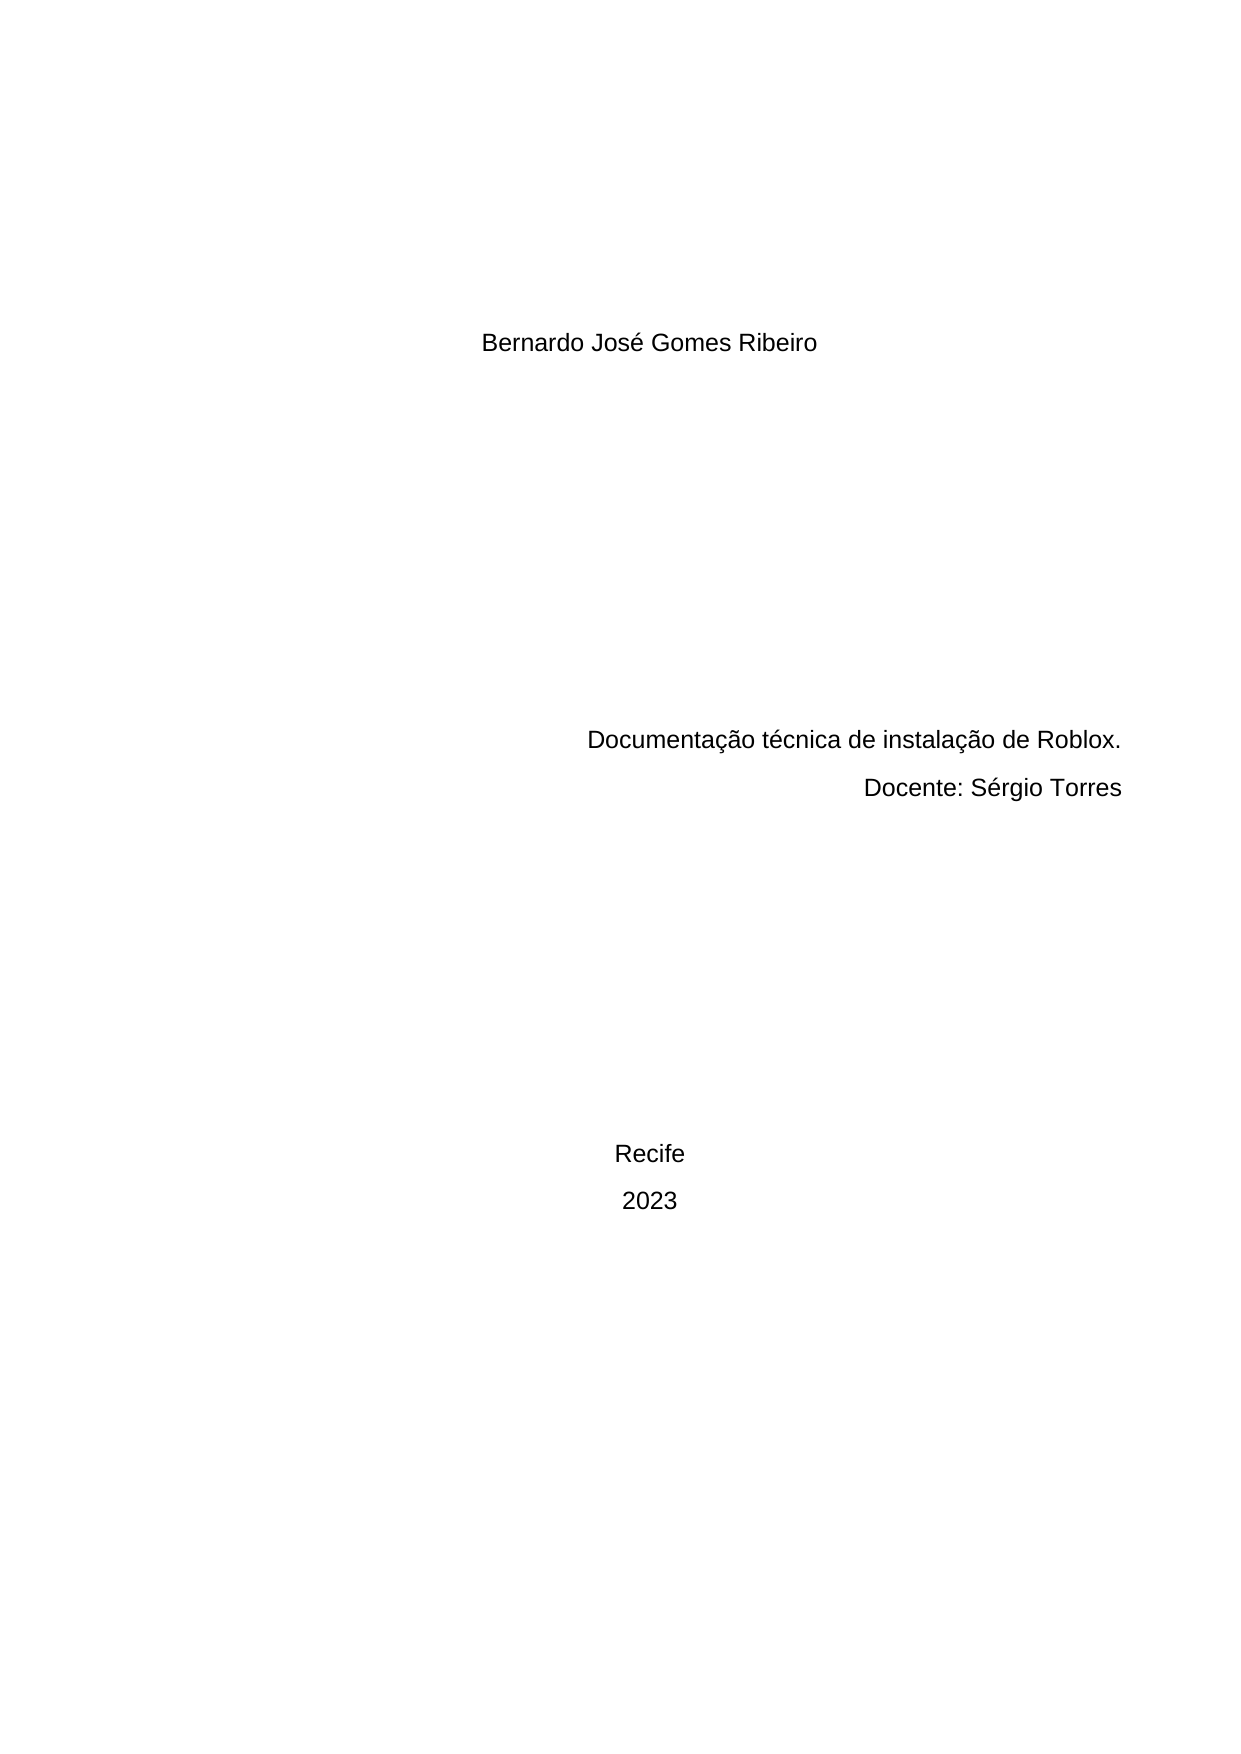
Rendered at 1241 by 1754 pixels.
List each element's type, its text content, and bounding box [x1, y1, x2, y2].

text Bernardo José Gomes Ribeiro [177, 328, 1122, 357]
text Recife [177, 1138, 1122, 1167]
text Documentação técnica de instalação de Roblox. [177, 725, 1122, 754]
text Docente: Sérgio Torres [177, 773, 1122, 801]
text 2023 [177, 1186, 1122, 1215]
